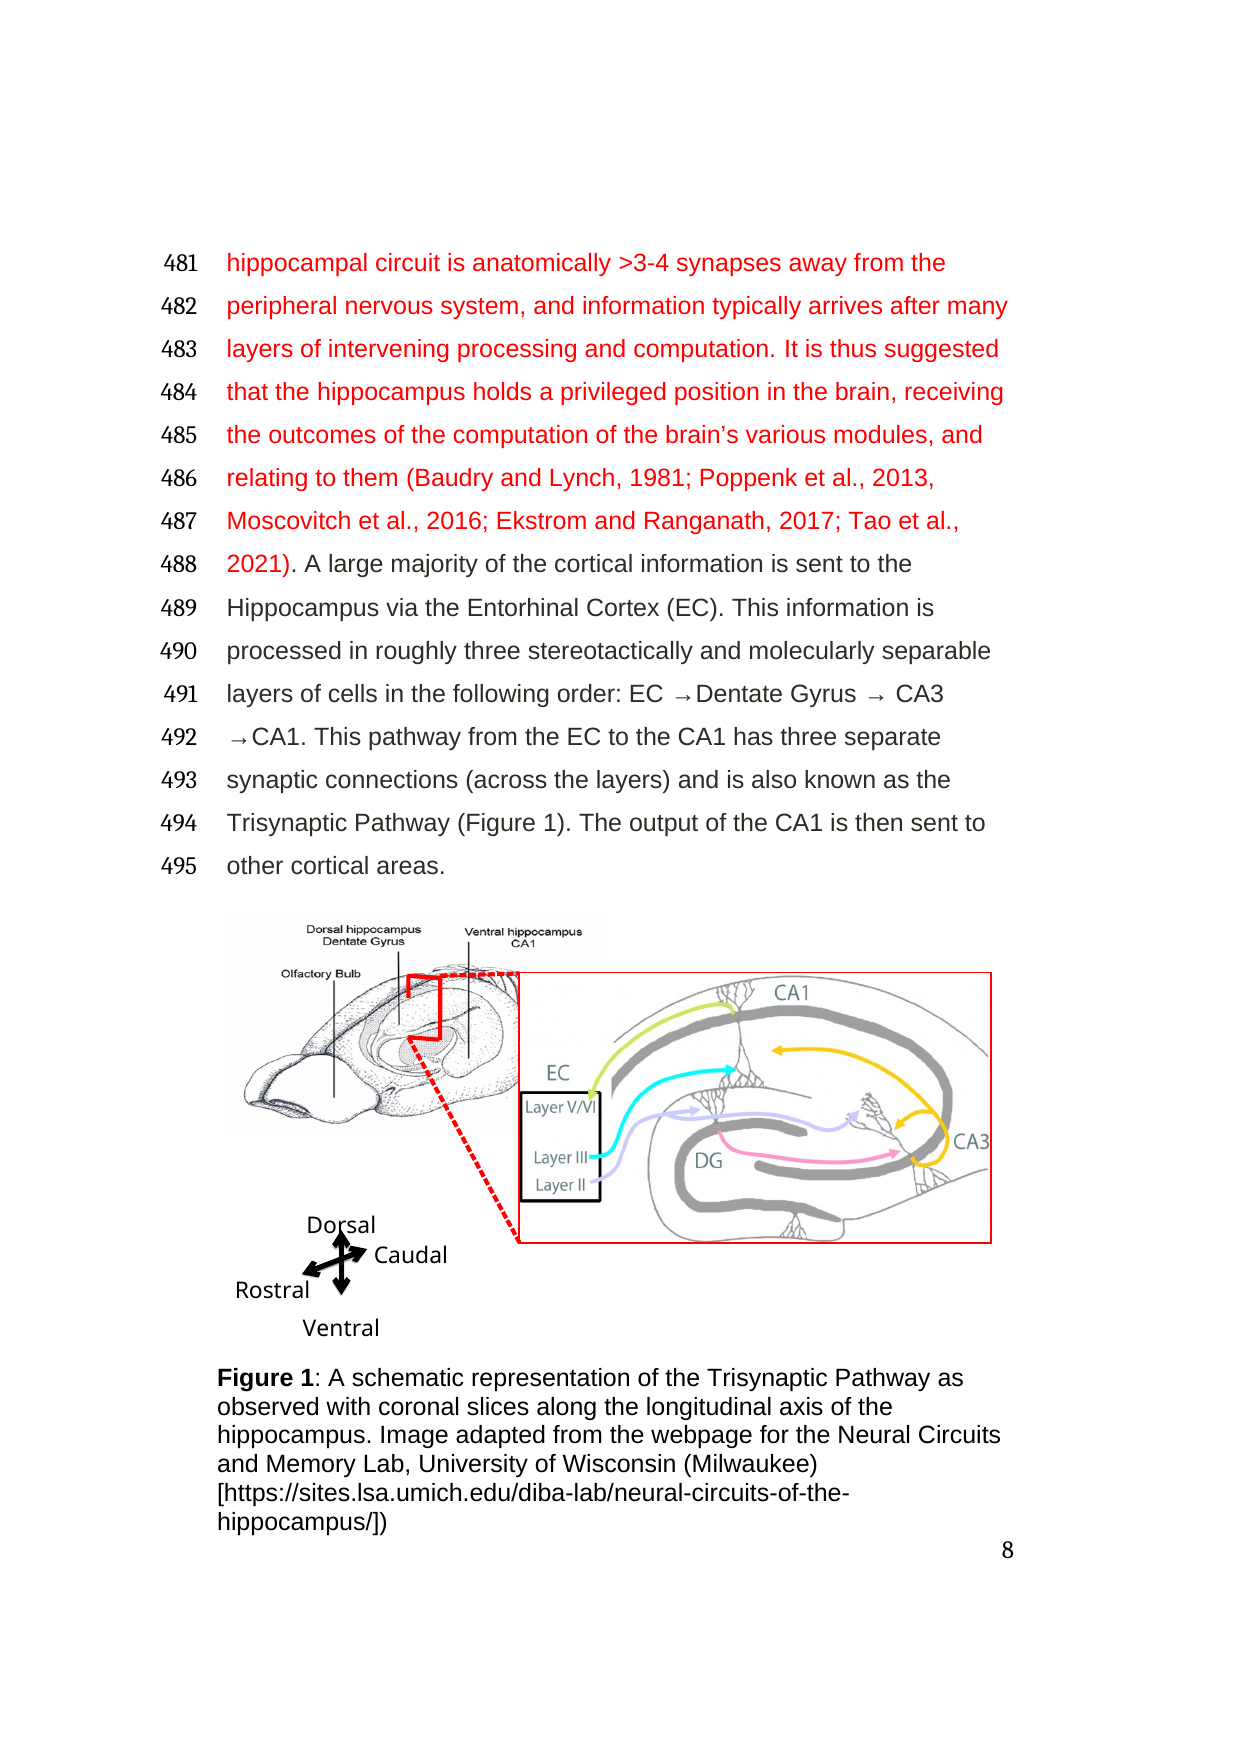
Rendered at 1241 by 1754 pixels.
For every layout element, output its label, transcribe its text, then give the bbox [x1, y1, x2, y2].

picture [224, 913, 610, 1138]
picture [520, 973, 990, 1242]
text hippocampal circuit is anatomically >3-4 synapses away from the peripheral nervous system, and information typically arrives after many layers of intervening processing and computation. It is thus suggested that the hippocampus holds a privileged position in the brain, receiving the outcomes of the computation of the brain’s various modules, and relating to them (Baudry and Lynch, 1981; Poppenk et al., 2013, Moscovitch et al., 2016; Ekstrom and Ranganath, 2017; Tao et al., 2021). A large majority of the cortical information is sent to the Hippocampus via the Entorhinal Cortex (EC). This information is processed in roughly three stereotactically and molecularly separable layers of cells in the following order: EC →Dentate Gyrus → CA3 →CA1. This pathway from the EC to the CA1 has three separate synaptic connections (across the layers) and is also known as the Trisynaptic Pathway (Figure 1). The output of the CA1 is then sent to other cortical areas. [226, 248, 1014, 880]
text Figure 1: A schematic representation of the Trisynaptic Pathway as observed with coronal slices along the longitudinal axis of the hippocampus. Image adapted from the webpage for the Neural Circuits and Memory Lab, University of Wisconsin (Milwaukee) [https://sites.lsa.umich.edu/diba-lab/neural-circuits-of-the-hippocampus/]) [217, 1363, 1002, 1535]
